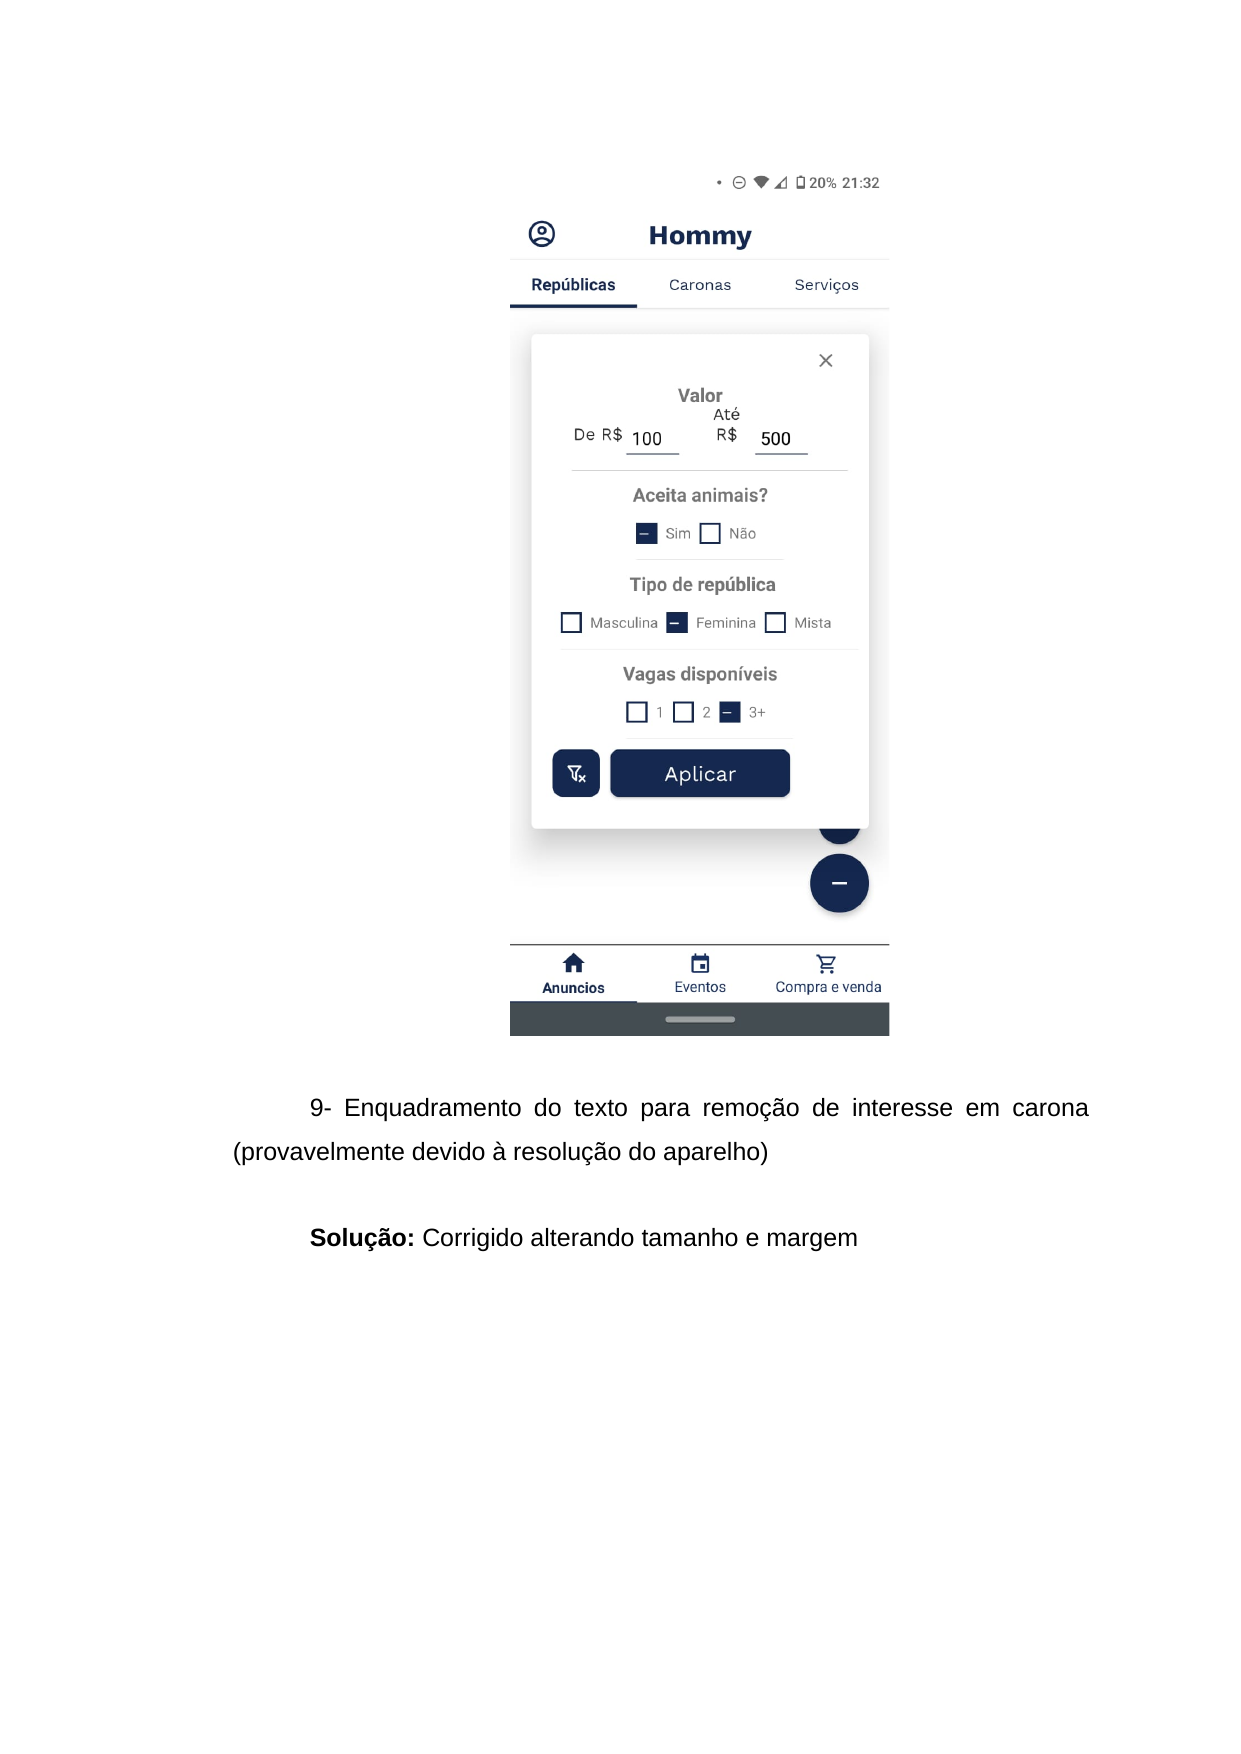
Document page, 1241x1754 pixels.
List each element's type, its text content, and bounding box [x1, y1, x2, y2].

text 9- Enquadramento do texto para remoção de interesse em carona (provavelmente devido à resolução do aparelho) [233, 1093, 1090, 1165]
text Solução: Corrigido alterando tamanho e margem [233, 1223, 1090, 1251]
picture [510, 150, 890, 1036]
